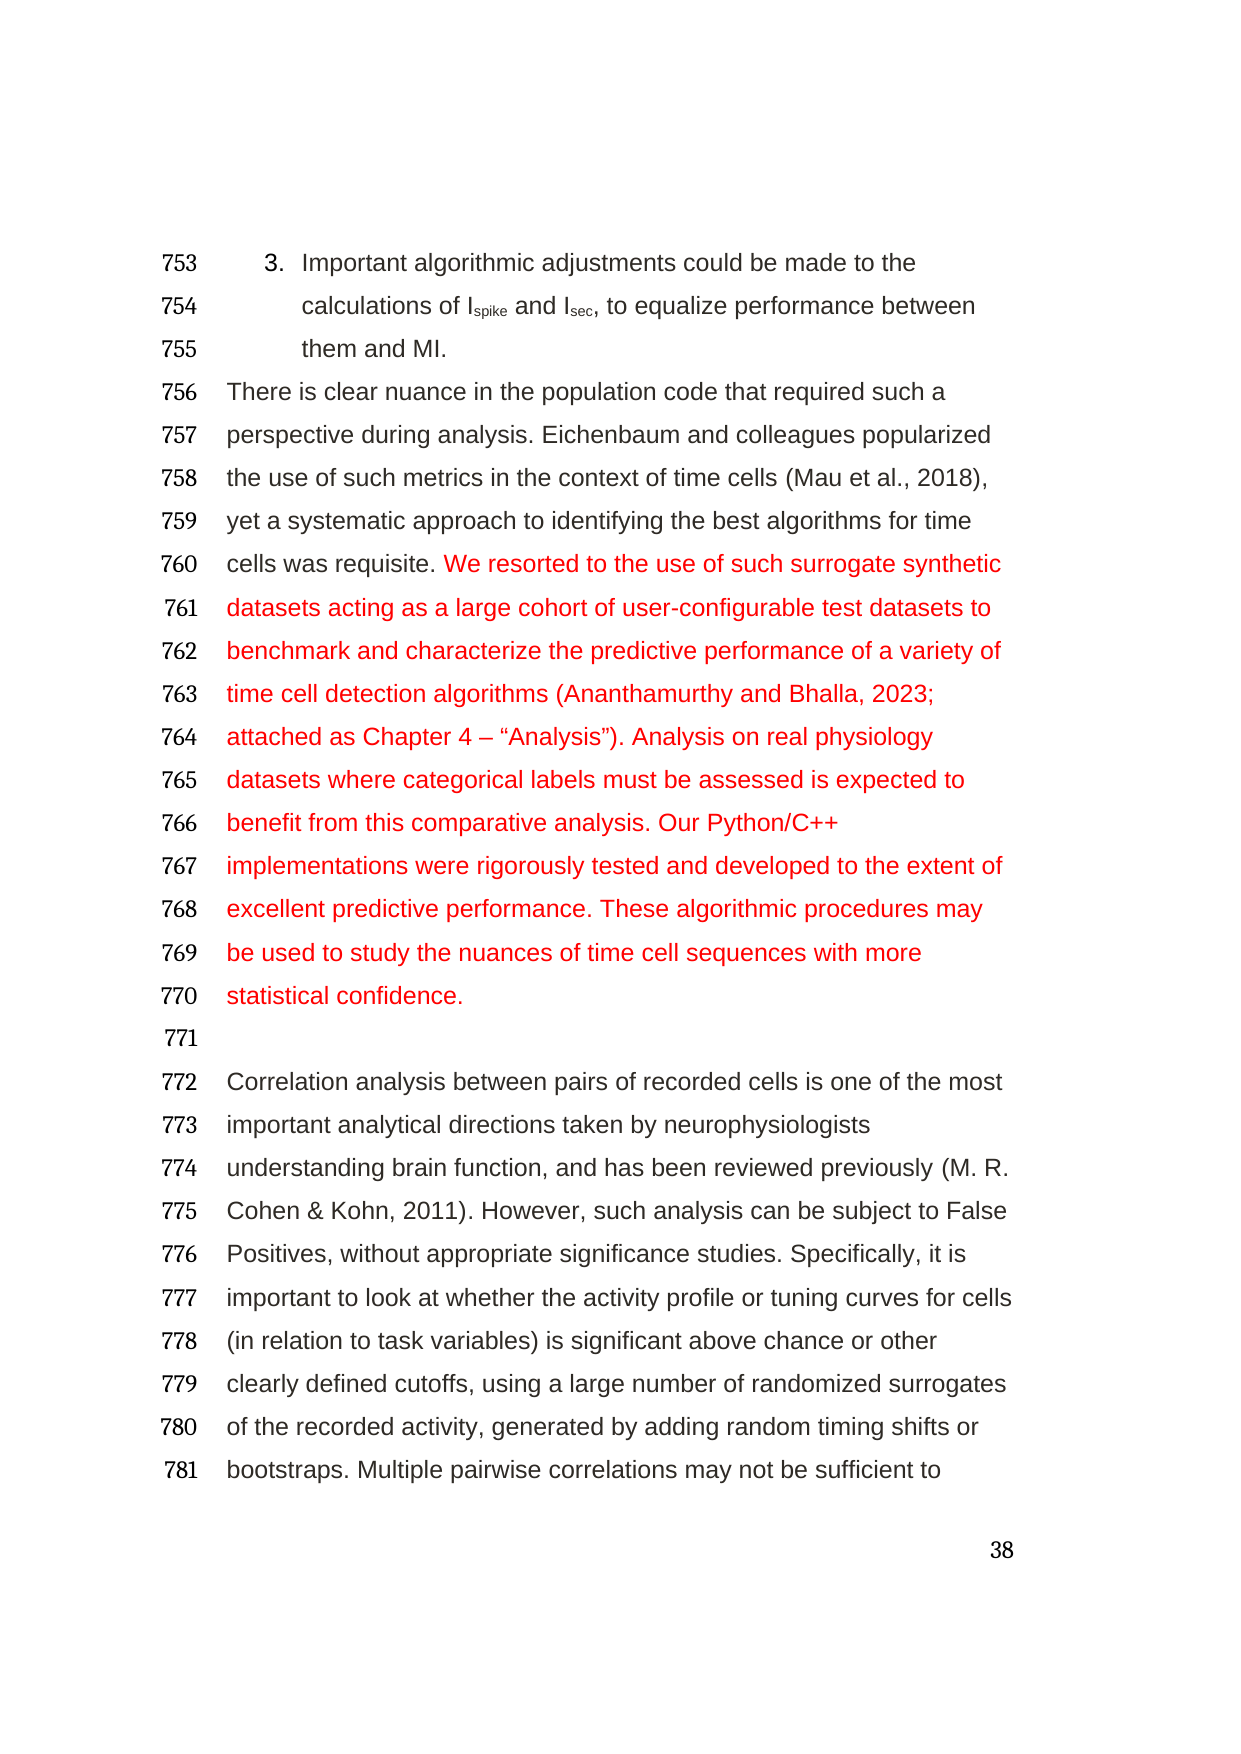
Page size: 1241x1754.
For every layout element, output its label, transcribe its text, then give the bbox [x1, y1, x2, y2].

list Important algorithmic adjustments could be made to the calculations of Ispike and Isec, to equalize performance between them and MI. [264, 248, 1014, 363]
text There is clear nuance in the population code that required such a perspective during analysis. Eichenbaum and colleagues popularized the use of such metrics in the context of time cells (Mau et al., 2018)⁠, yet a systematic approach to identifying the best algorithms for time cells was requisite. We resorted to the use of such surrogate synthetic datasets acting as a large cohort of user-configurable test datasets to benchmark and characterize the predictive performance of a variety of time cell detection algorithms (Ananthamurthy and Bhalla, 2023; attached as Chapter 4 – “Analysis”). Analysis on real physiology datasets where categorical labels must be assessed is expected to benefit from this comparative analysis. Our Python/C++ implementations were rigorously tested and developed to the extent of excellent predictive performance. These algorithmic procedures may be used to study the nuances of time cell sequences with more statistical confidence. [226, 377, 1014, 1009]
text Correlation analysis between pairs of recorded cells is one of the most important analytical directions taken by neurophysiologists understanding brain function, and has been reviewed previously (M. R. Cohen & Kohn, 2011)⁠. However, such analysis can be subject to False Positives, without appropriate significance studies. Specifically, it is important to look at whether the activity profile or tuning curves for cells (in relation to task variables) is significant above chance or other clearly defined cutoffs, using a large number of randomized surrogates of the recorded activity, generated by adding random timing shifts or bootstraps. Multiple pairwise correlations may not be sufficient to [226, 1067, 1014, 1484]
